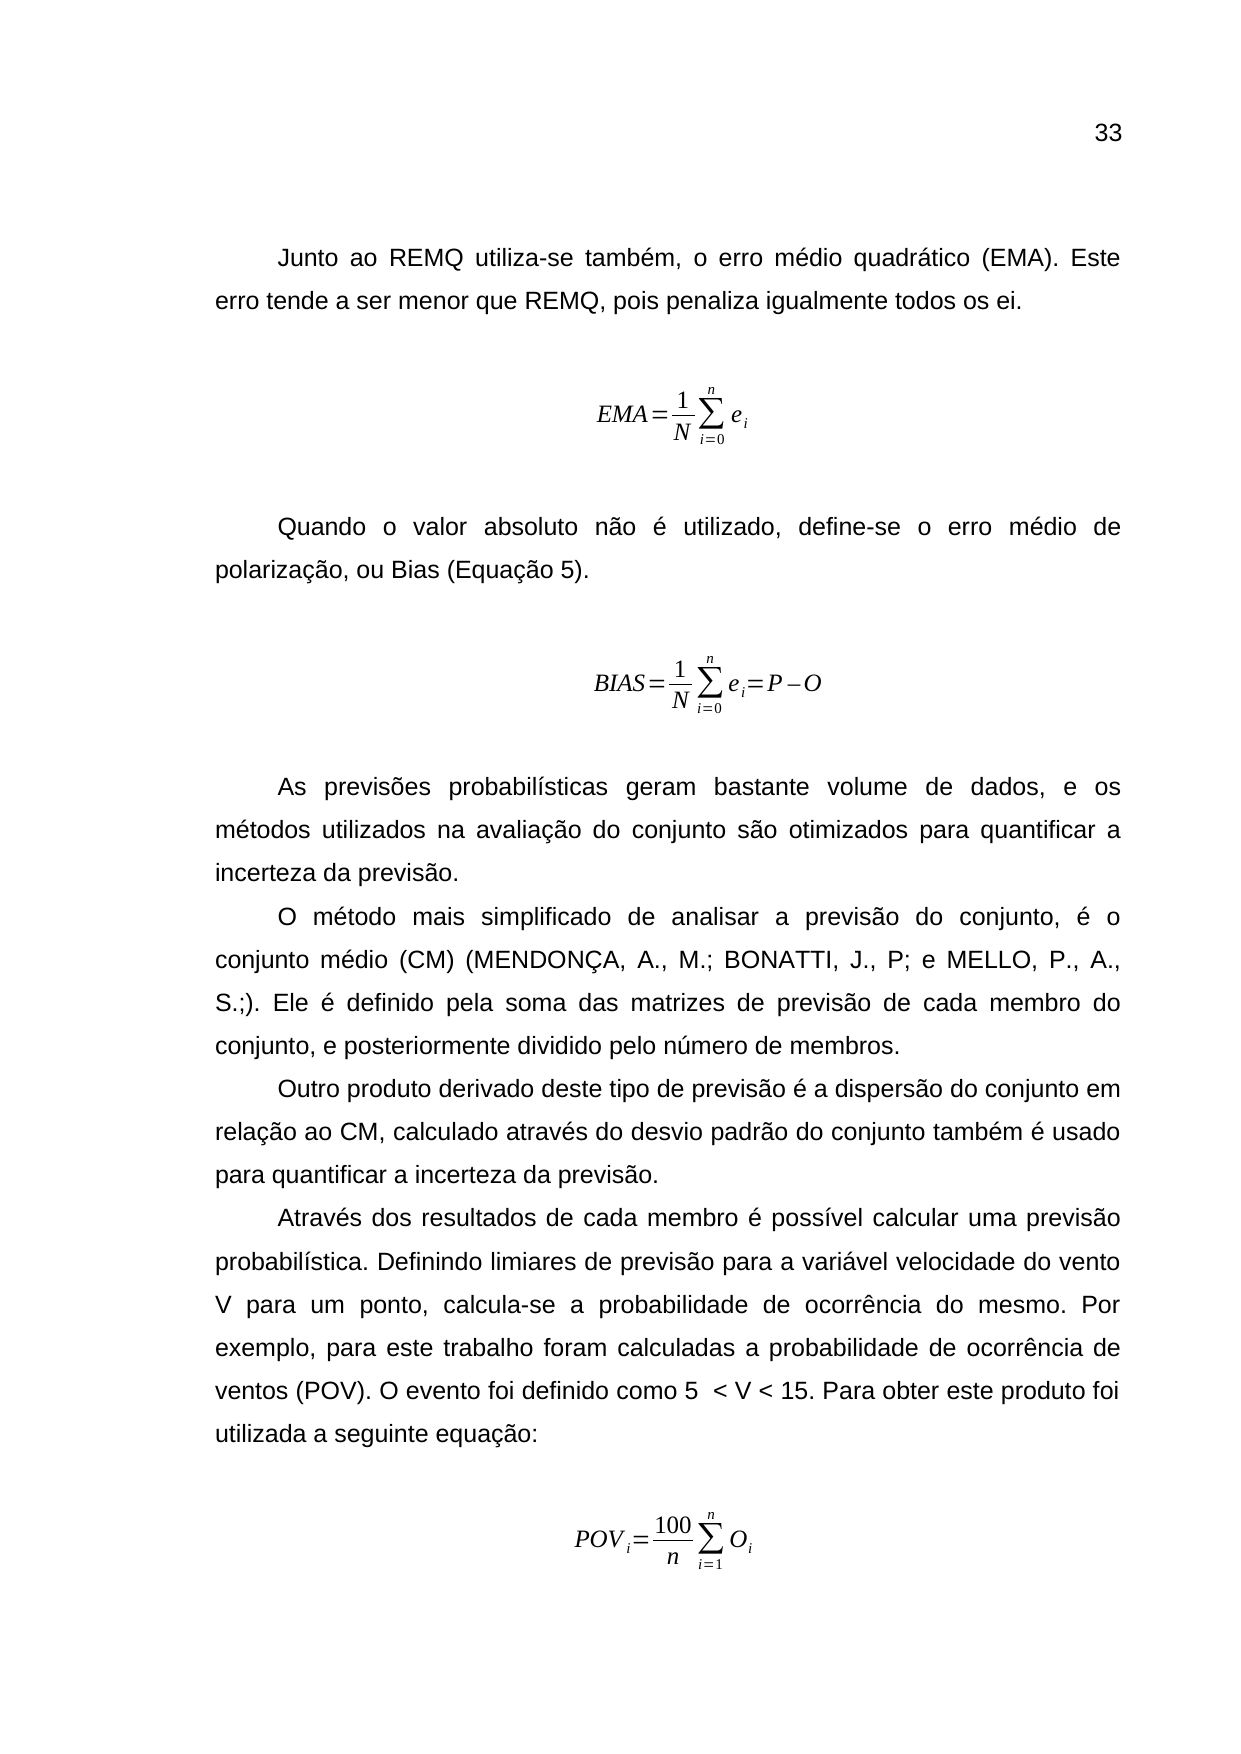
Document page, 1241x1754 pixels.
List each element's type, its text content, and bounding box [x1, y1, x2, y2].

text Outro produto derivado deste tipo de previsão é a dispersão do conjunto em relação ao CM, calculado através do desvio padrão do conjunto também é usado para quantificar a incerteza da previsão. [215, 1074, 1122, 1189]
text As previsões probabilísticas geram bastante volume de dados, e os métodos utilizados na avaliação do conjunto são otimizados para quantificar a incerteza da previsão. [215, 772, 1122, 887]
text Através dos resultados de cada membro é possível calcular uma previsão probabilística. Definindo limiares de previsão para a variável velocidade do vento V para um ponto, calcula-se a probabilidade de ocorrência do mesmo. Por exemplo, para este trabalho foram calculadas a probabilidade de ocorrência de ventos (POV). O evento foi definido como 5 < V < 15. Para obter este produto foi utilizada a seguinte equação: [215, 1203, 1122, 1448]
text O método mais simplificado de analisar a previsão do conjunto, é o conjunto médio (CM) (MENDONÇA, A., M.; BONATTI, J., P; e MELLO, P., A., S.;). Ele é definido pela soma das matrizes de previsão de cada membro do conjunto, e posteriormente dividido pelo número de membros. [215, 902, 1122, 1060]
text Junto ao REMQ utiliza-se também, o erro médio quadrático (EMA). Este erro tende a ser menor que REMQ, pois penaliza igualmente todos os ei. [215, 243, 1122, 315]
text Quando o valor absoluto não é utilizado, define-se o erro médio de polarização, ou Bias (Equação 5). [215, 512, 1122, 584]
